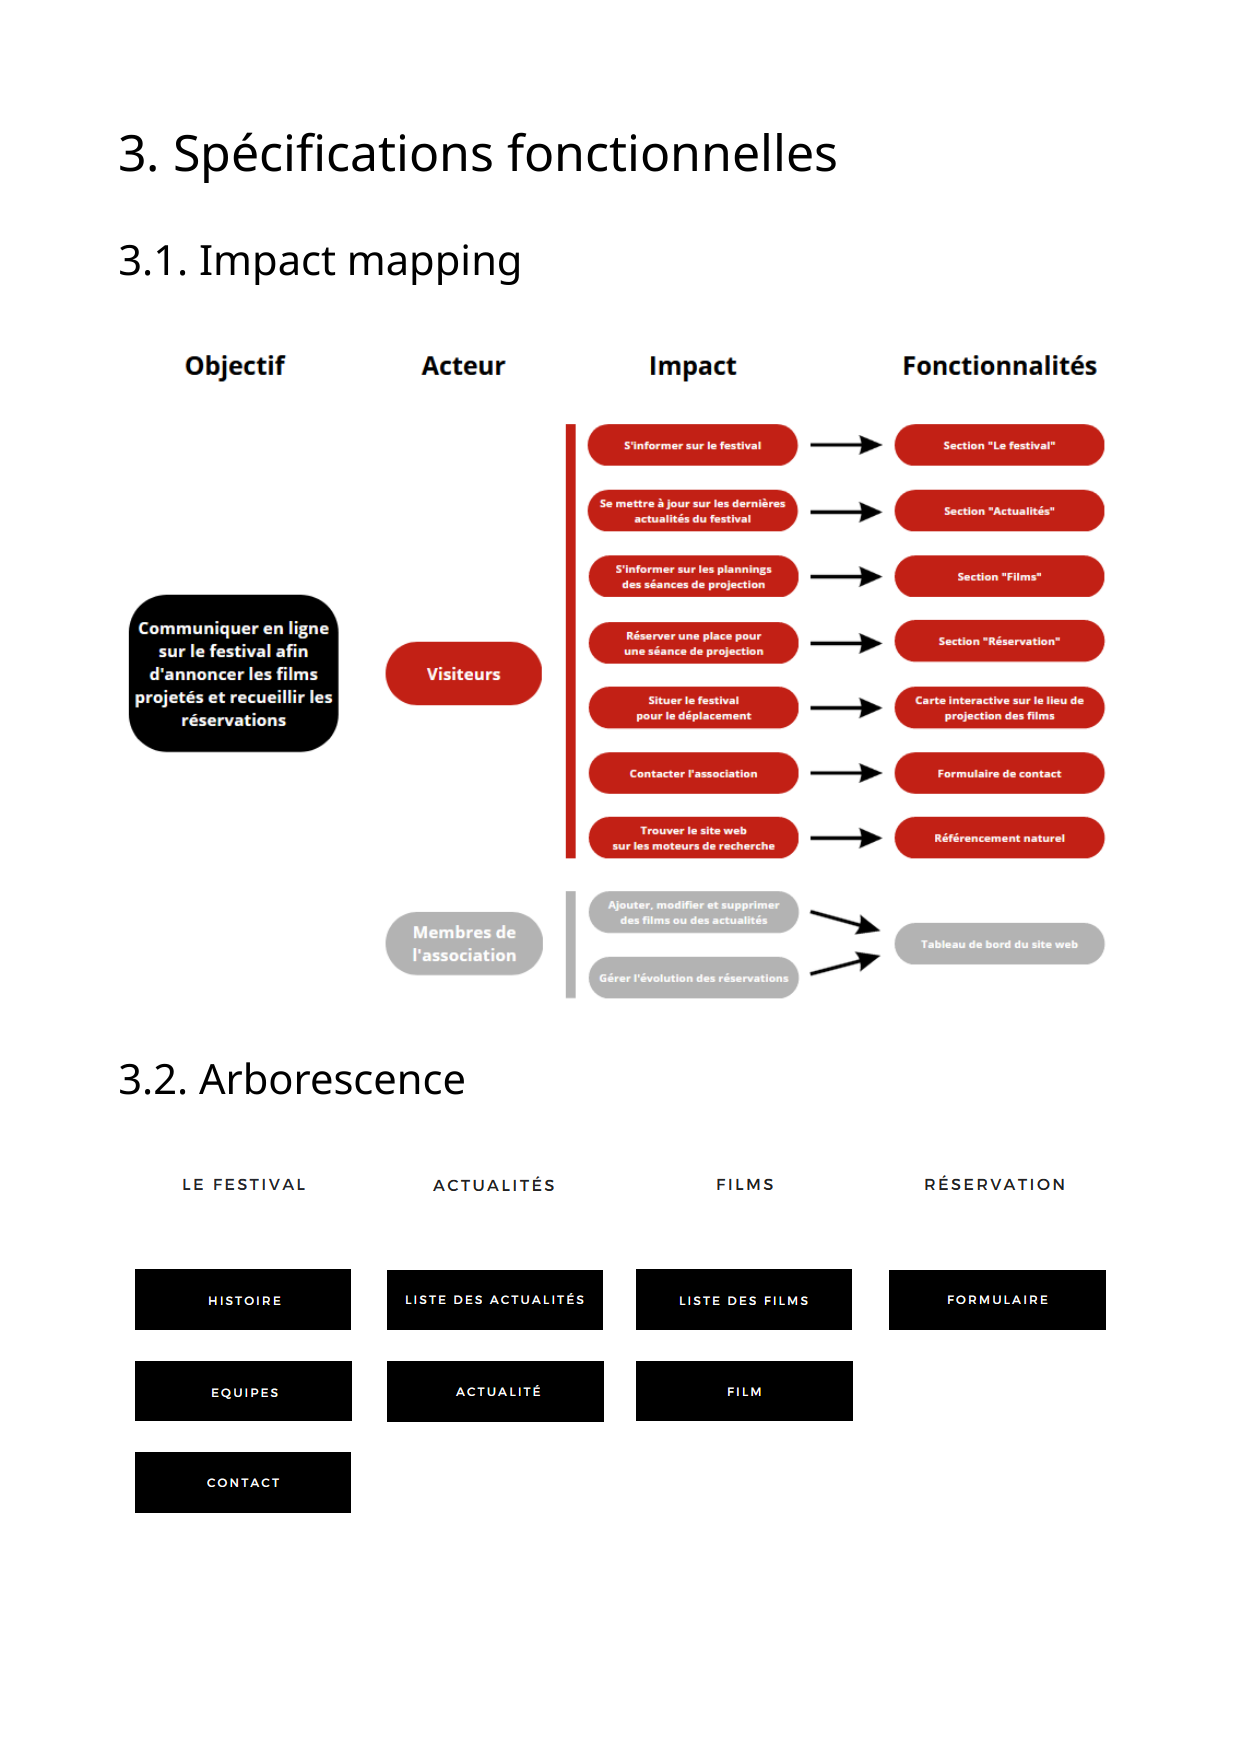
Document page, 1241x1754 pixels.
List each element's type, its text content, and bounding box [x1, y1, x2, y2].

text 3. Spécifications fonctionnelles [118, 118, 1122, 186]
picture [118, 1149, 1123, 1532]
text 3.1. Impact mapping [118, 231, 1122, 287]
picture [118, 329, 1123, 1017]
text 3.2. Arborescence [118, 1050, 1122, 1107]
